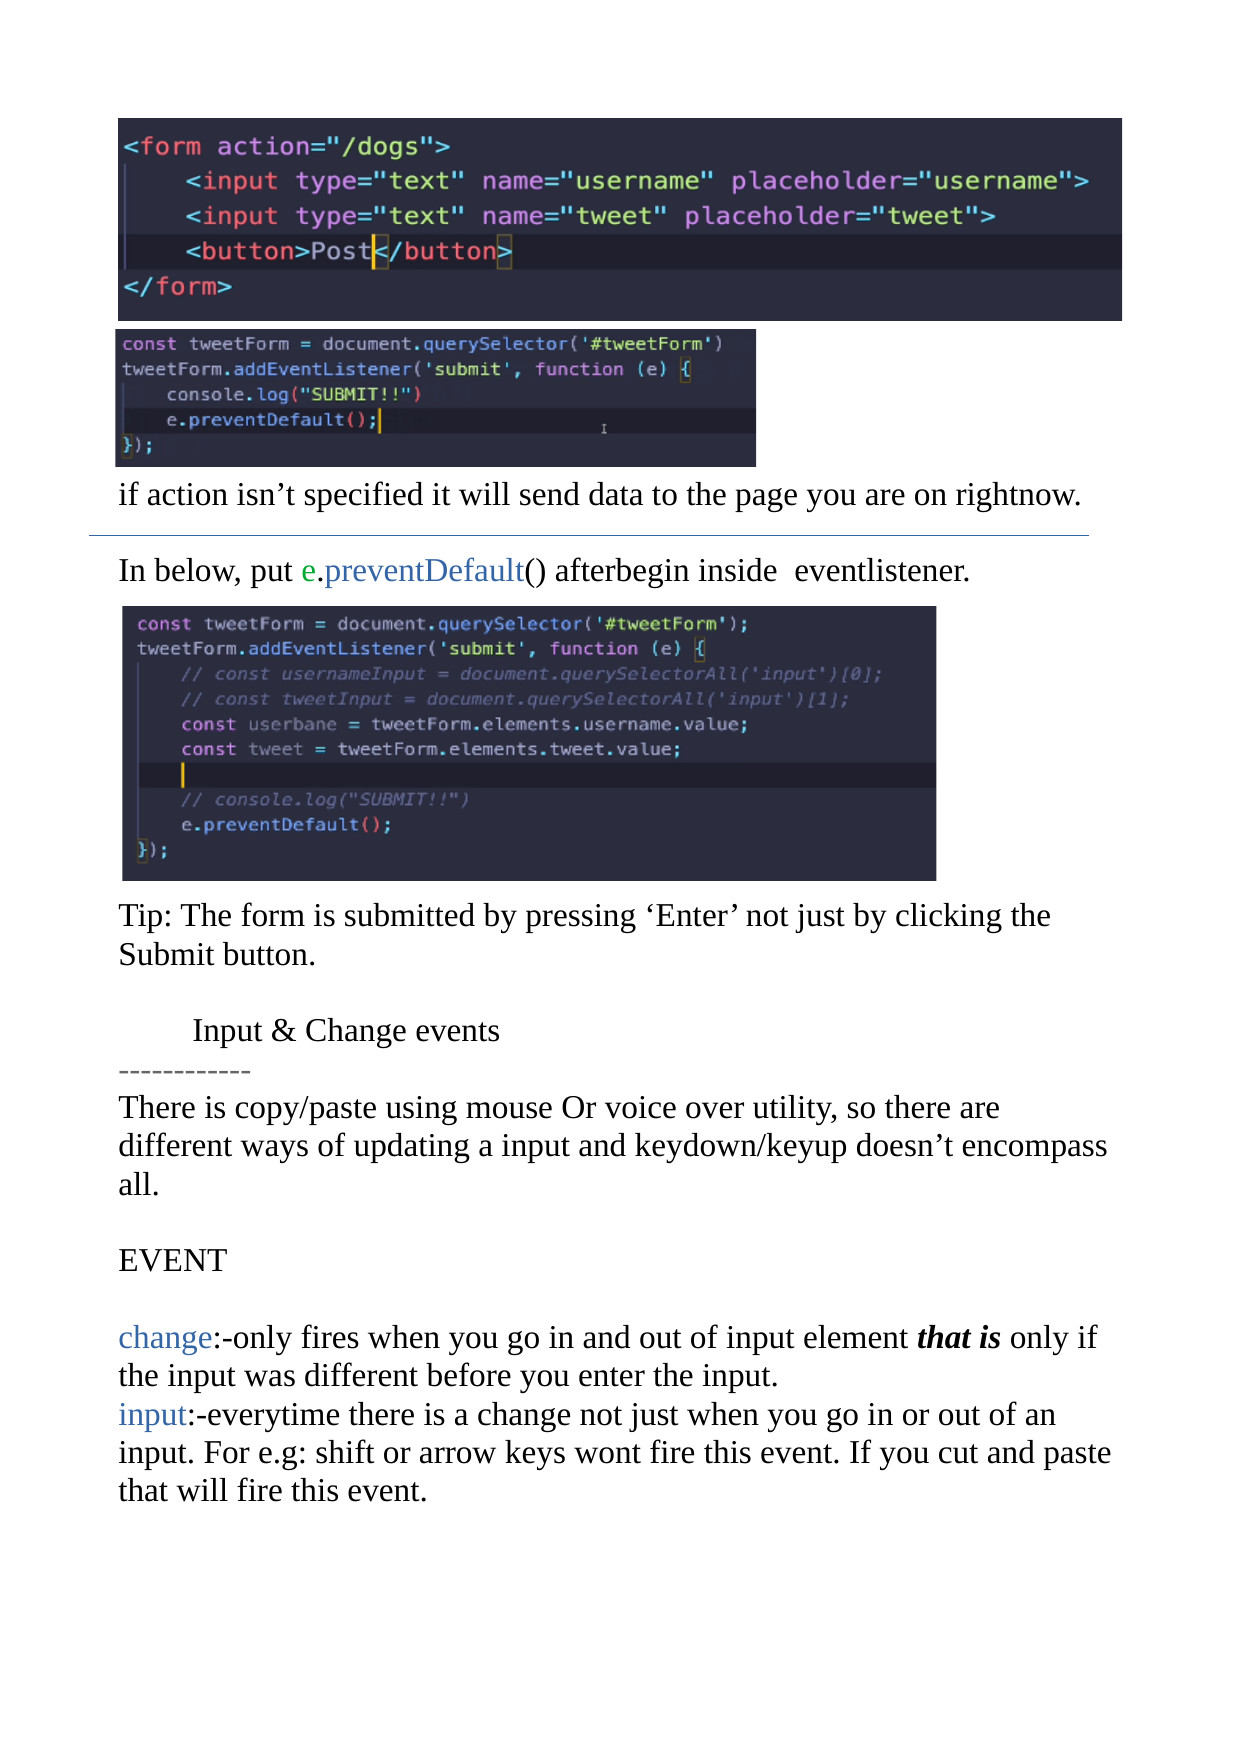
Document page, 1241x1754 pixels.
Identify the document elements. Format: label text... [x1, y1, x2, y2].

text input:-everytime there is a change not just when you go in or out of an input. For e.g: shift or arrow keys wont fire this event. If you cut and paste that will fire this event. [118, 1394, 1122, 1509]
picture [115, 329, 757, 467]
text change:-only fires when you go in and out of input element that is only if the input was different before you enter the input. [118, 1317, 1122, 1394]
picture [118, 118, 1123, 321]
text Input & Change events [118, 1010, 1122, 1049]
picture [122, 606, 937, 881]
text EVENT [118, 1240, 1122, 1279]
text if action isn’t specified it will send data to the page you are on rightnow. [118, 474, 1122, 512]
text Tip: The form is submitted by pressing ‘Enter’ not just by clicking the Submit button. [118, 895, 1122, 972]
text There is copy/paste using mouse Or voice over utility, so there are different ways of updating a input and keydown/keyup doesn’t encompass all. [118, 1087, 1122, 1202]
text In below, put e.preventDefault() afterbegin inside eventlistener. [118, 550, 1122, 589]
text ------------ [118, 1049, 1122, 1087]
